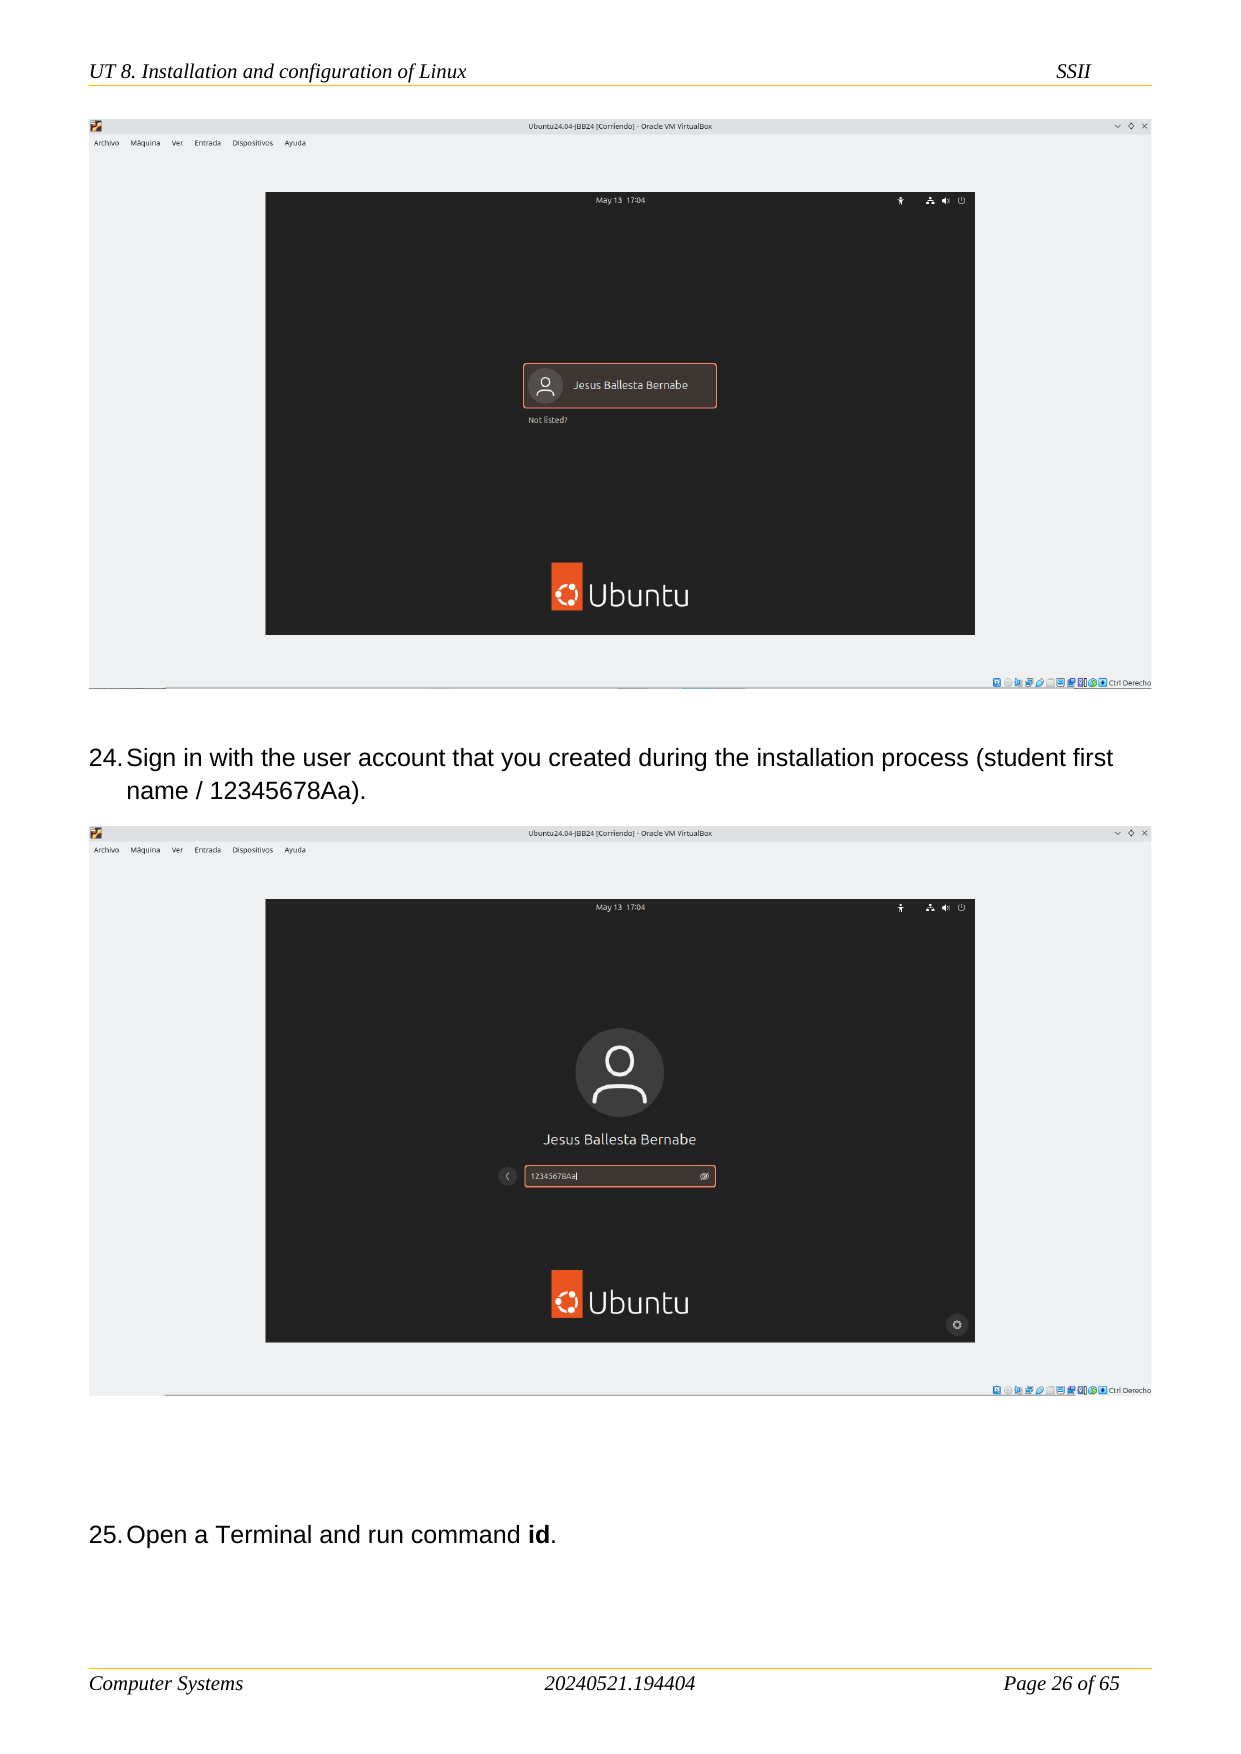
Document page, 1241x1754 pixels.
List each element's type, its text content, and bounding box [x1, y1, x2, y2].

list Sign in with the user account that you created during the installation process (student first name / 12345678Aa). [89, 743, 1152, 804]
picture [88, 118, 1152, 689]
picture [88, 825, 1152, 1396]
list Open a Terminal and run command id. [89, 1520, 1152, 1549]
